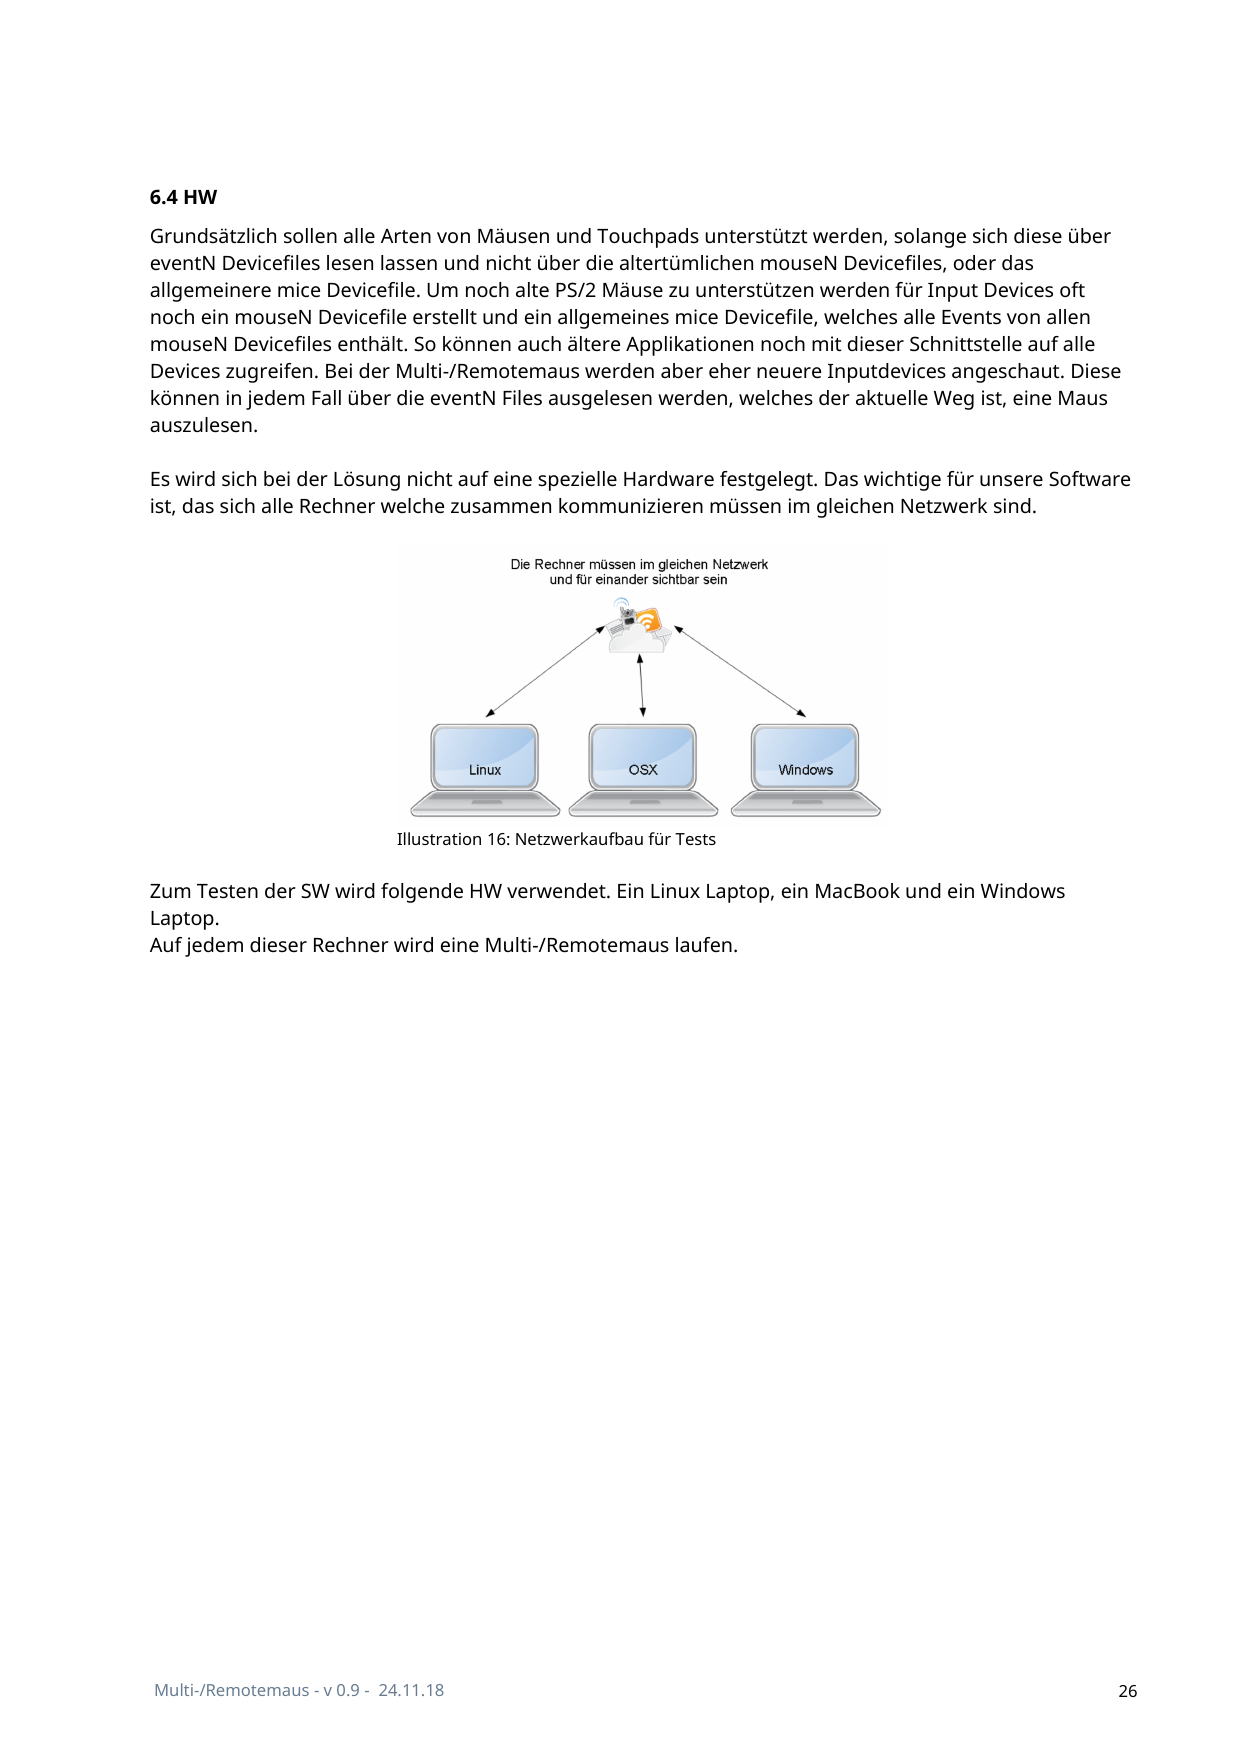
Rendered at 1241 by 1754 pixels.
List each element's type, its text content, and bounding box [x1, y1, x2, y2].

text Grundsätzlich sollen alle Arten von Mäusen und Touchpads unterstützt werden, solange sich diese über eventN Devicefiles lesen lassen und nicht über die altertümlichen mouseN Devicefiles, oder das allgemeinere mice Devicefile. Um noch alte PS/2 Mäuse zu unterstützen werden für Input Devices oft noch ein mouseN Devicefile erstellt und ein allgemeines mice Devicefile, welches alle Events von allen mouseN Devicefiles enthält. So können auch ältere Applikationen noch mit dieser Schnittstelle auf alle Devices zugreifen. Bei der Multi-/Remotemaus werden aber eher neuere Inputdevices angeschaut. Diese können in jedem Fall über die eventN Files ausgelesen werden, welches der aktuelle Weg ist, eine Maus auszulesen. [149, 223, 1136, 438]
text Auf jedem dieser Rechner wird eine Multi-/Remotemaus laufen. [149, 931, 1136, 958]
text Illustration 16: Netzwerkaufbau für Tests [397, 828, 888, 850]
subtitle HW [149, 183, 1136, 210]
picture [396, 546, 889, 828]
text Es wird sich bei der Lösung nicht auf eine spezielle Hardware festgelegt. Das wichtige für unsere Software ist, das sich alle Rechner welche zusammen kommunizieren müssen im gleichen Netzwerk sind. [149, 465, 1136, 519]
text Zum Testen der SW wird folgende HW verwendet. Ein Linux Laptop, ein MacBook und ein Windows Laptop. [149, 877, 1136, 931]
